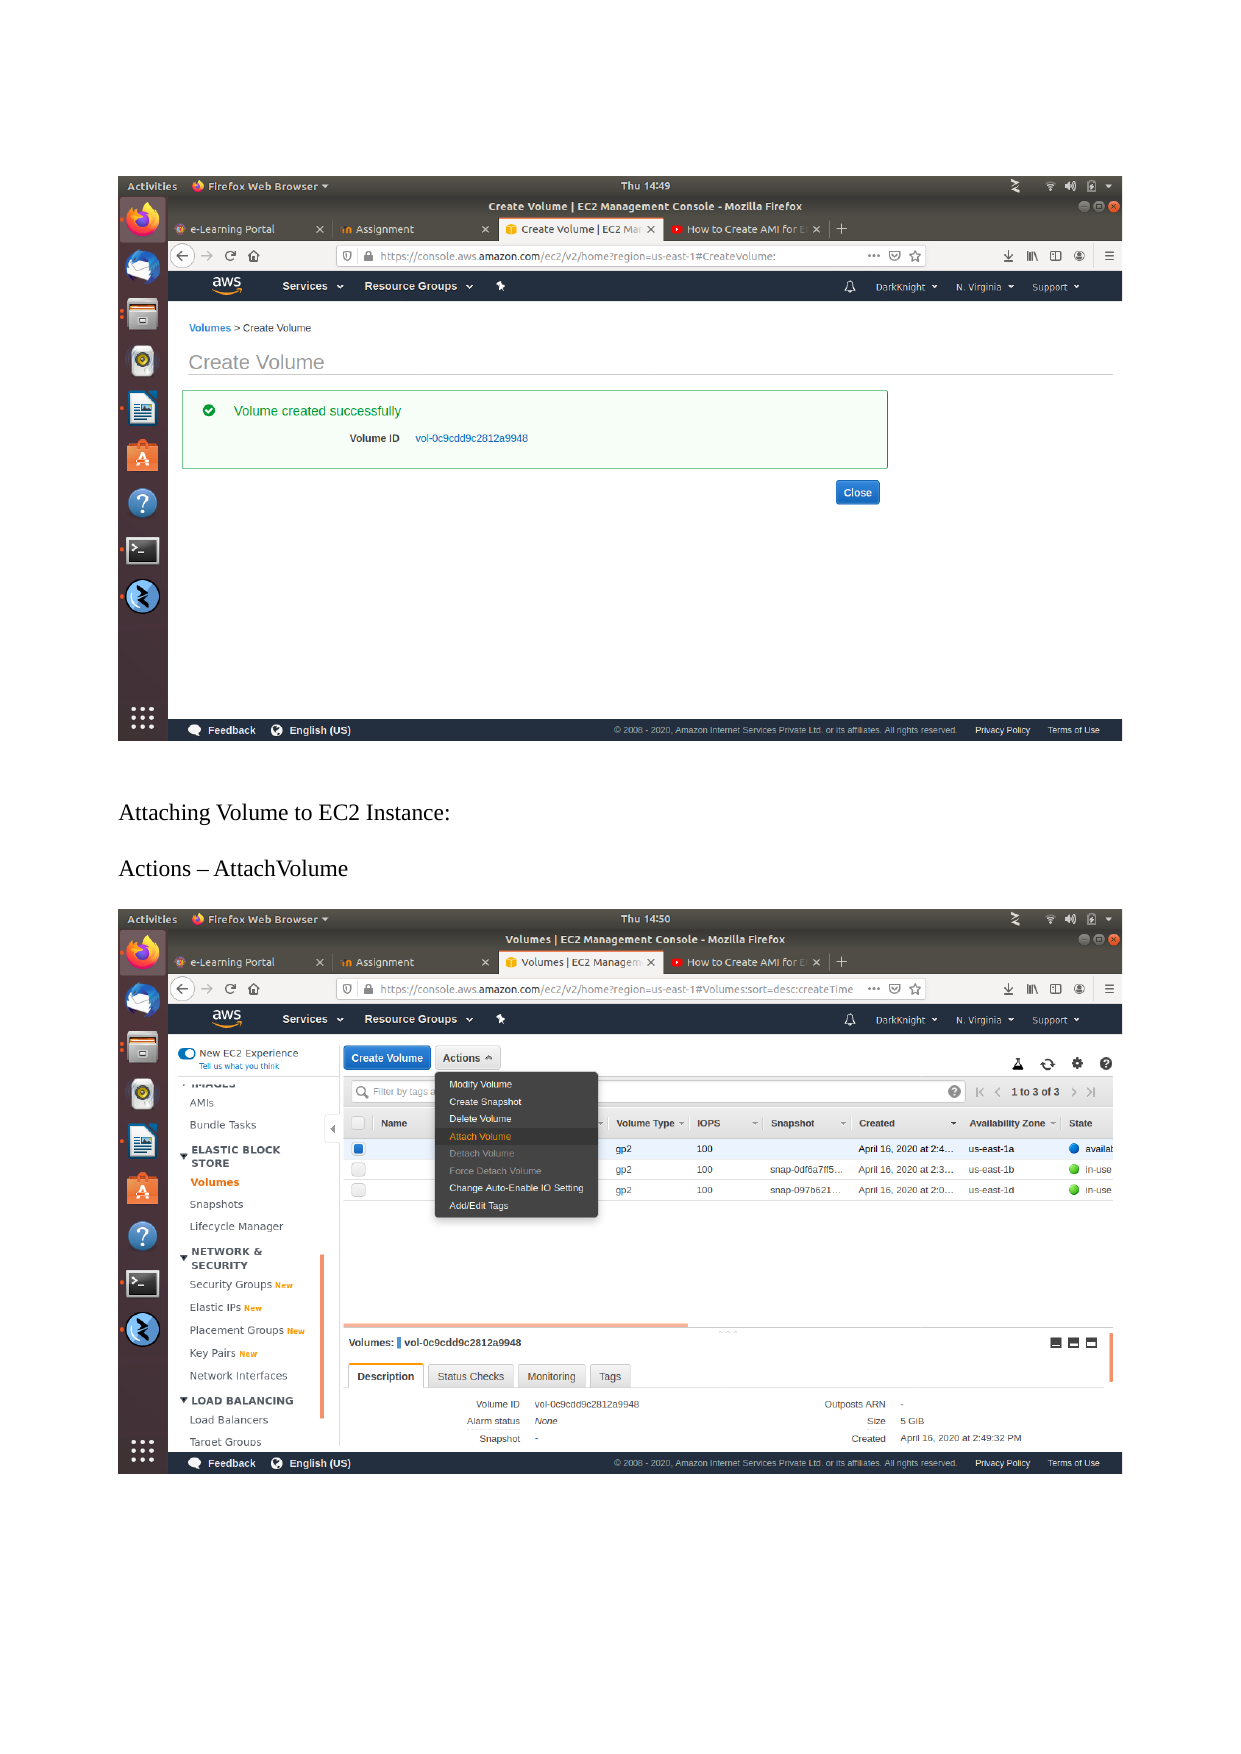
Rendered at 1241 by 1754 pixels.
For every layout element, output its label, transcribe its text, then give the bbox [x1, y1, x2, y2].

text Attaching Volume to EC2 Instance: [118, 798, 1122, 825]
text Actions – AttachVolume [118, 854, 1122, 881]
picture [118, 176, 1123, 741]
picture [118, 909, 1123, 1474]
